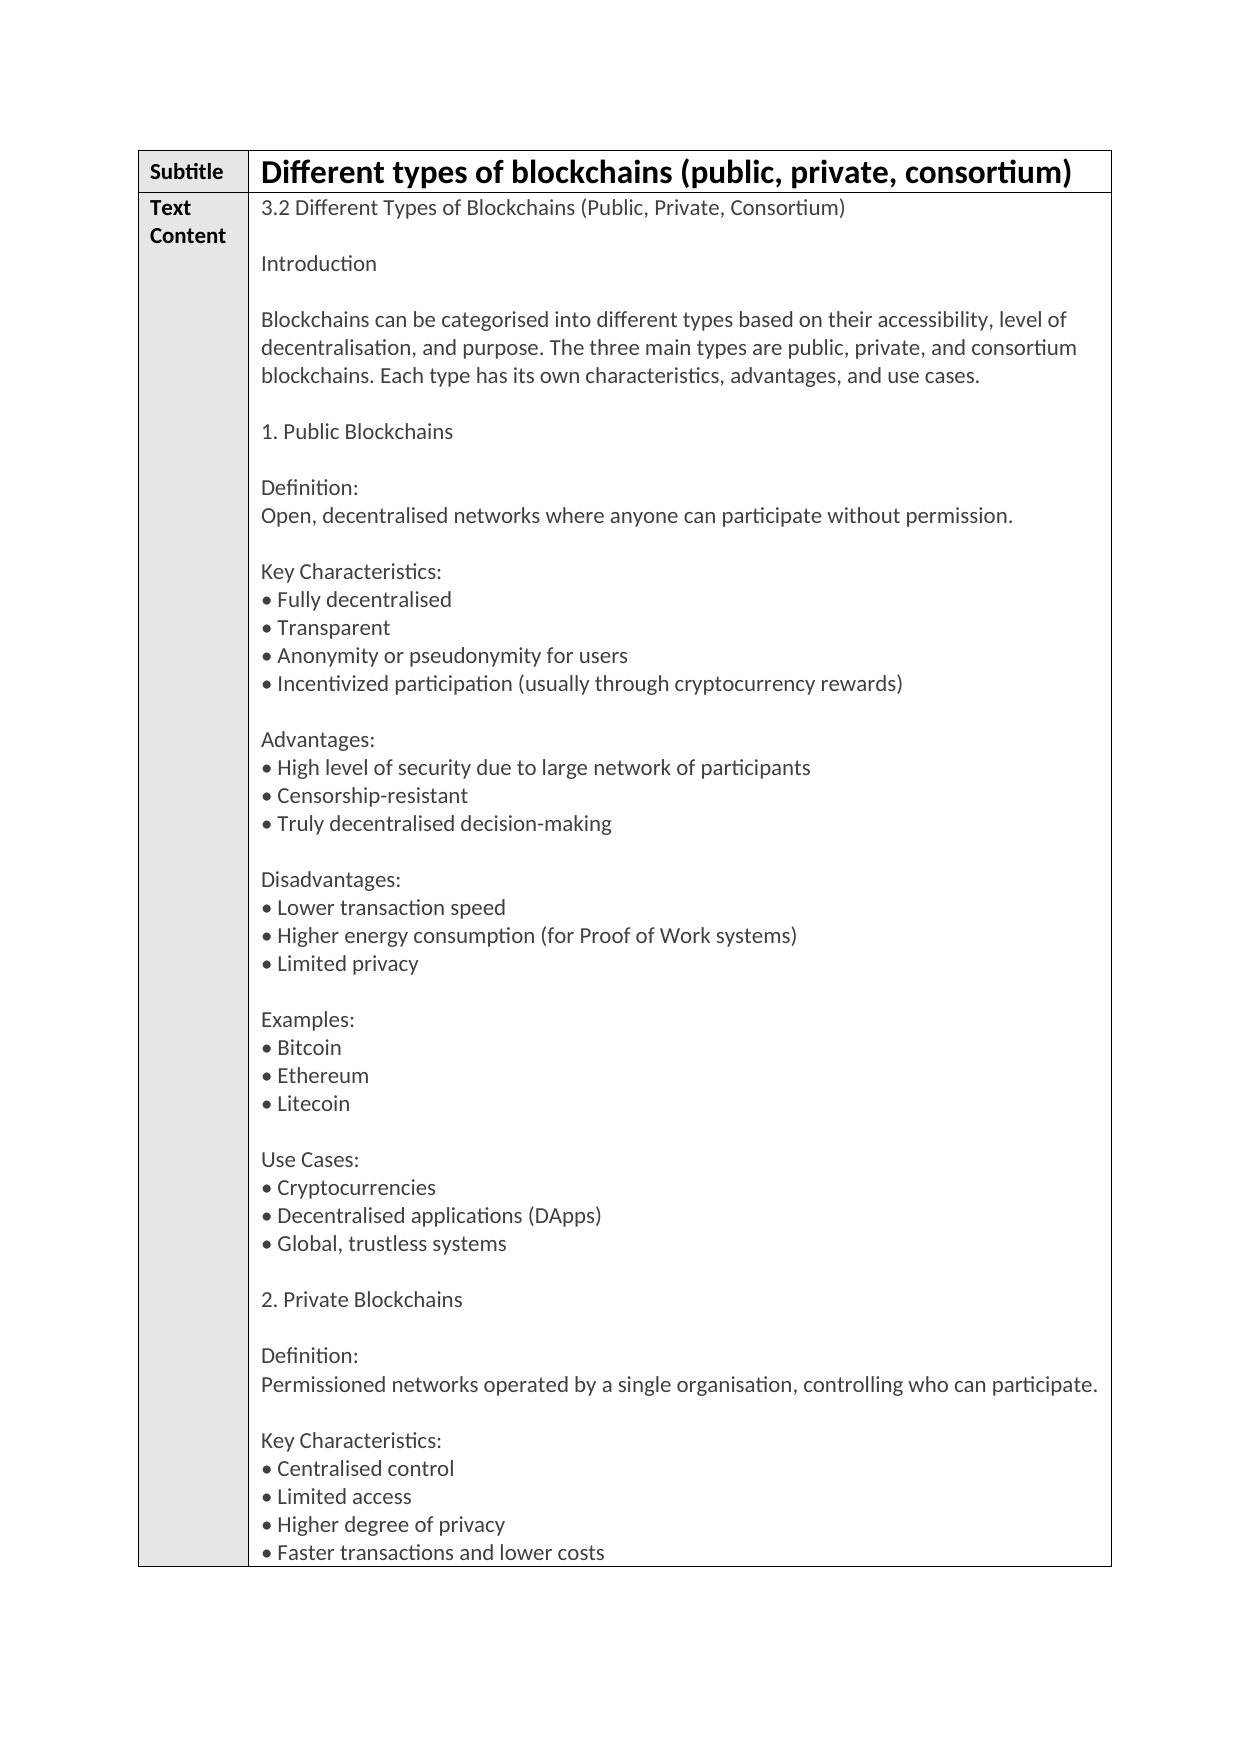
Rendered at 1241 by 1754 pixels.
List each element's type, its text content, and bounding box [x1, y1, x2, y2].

table_cell 3.2 Different Types of Blockchains (Public, Private, Consortium) Introduction Blockchains can be categorised into different types based on their accessibility, level of decentralisation, and purpose. The three main types are public, private, and consortium blockchains. Each type has its own characteristics, advantages, and use cases. 1. Public Blockchains Definition: Open, decentralised networks where anyone can participate without permission. Key Characteristics: • Fully decentralised • Transparent • Anonymity or pseudonymity for users • Incentivized participation (usually through cryptocurrency rewards) Advantages: • High level of security due to large network of participants • Censorship-resistant • Truly decentralised decision-making Disadvantages: • Lower transaction speed • Higher energy consumption (for Proof of Work systems) • Limited privacy Examples: • Bitcoin • Ethereum • Litecoin Use Cases: • Cryptocurrencies • Decentralised applications (DApps) • Global, trustless systems 2. Private Blockchains Definition: Permissioned networks operated by a single organisation, controlling who can participate. Key Characteristics: • Centralised control • Limited access • Higher degree of privacy • Faster transactions and lower costs [249, 193, 1111, 1566]
table_cell Different types of blockchains (public, private, consortium) [249, 151, 1111, 192]
table_cell Text Content [139, 193, 248, 1566]
table_cell Subtitle [139, 151, 248, 192]
